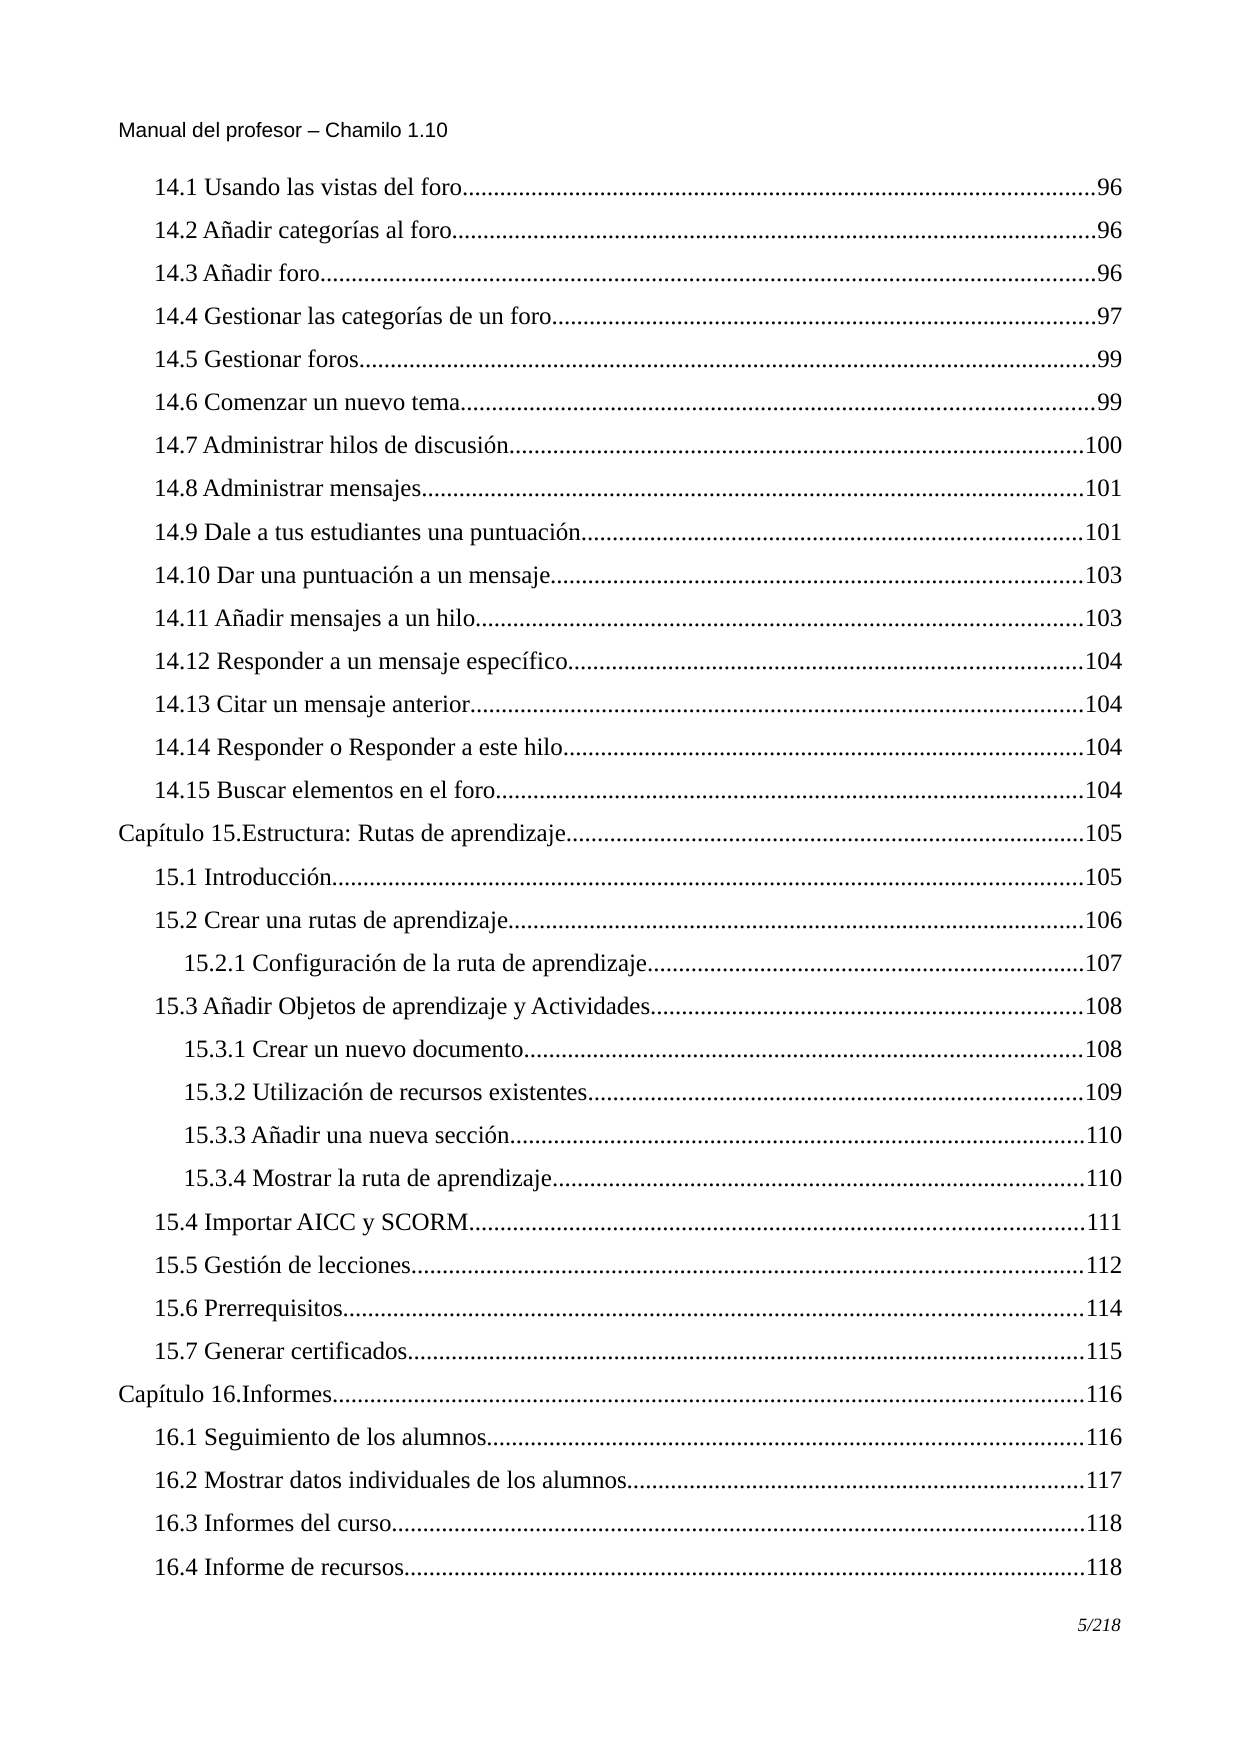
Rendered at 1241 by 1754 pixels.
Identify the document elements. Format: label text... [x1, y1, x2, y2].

text 15.4 Importar AICC y SCORM 111 [148, 1207, 1122, 1235]
text 15.1 Introducción 105 [148, 862, 1122, 890]
text 16.3 Informes del curso 118 [148, 1508, 1122, 1537]
text 15.3.1 Crear un nuevo documento 108 [177, 1034, 1122, 1063]
text 16.2 Mostrar datos individuales de los alumnos 117 [148, 1465, 1122, 1494]
text 14.9 Dale a tus estudiantes una puntuación 101 [148, 517, 1122, 545]
text 15.3.4 Mostrar la ruta de aprendizaje 110 [177, 1163, 1122, 1192]
text Capítulo 15.Estructura: Rutas de aprendizaje 105 [118, 818, 1122, 847]
text 15.3.2 Utilización de recursos existentes 109 [177, 1077, 1122, 1106]
text 14.5 Gestionar foros 99 [148, 344, 1122, 373]
text 14.12 Responder a un mensaje específico 104 [148, 646, 1122, 675]
text 14.7 Administrar hilos de discusión 100 [148, 430, 1122, 459]
text 15.3.3 Añadir una nueva sección 110 [177, 1120, 1122, 1149]
text 14.4 Gestionar las categorías de un foro 97 [148, 301, 1122, 330]
text 15.6 Prerrequisitos 114 [148, 1293, 1122, 1322]
text 15.2.1 Configuración de la ruta de aprendizaje 107 [177, 948, 1122, 977]
text 15.3 Añadir Objetos de aprendizaje y Actividades 108 [148, 991, 1122, 1020]
text 14.11 Añadir mensajes a un hilo 103 [148, 603, 1122, 632]
text 14.2 Añadir categorías al foro 96 [148, 215, 1122, 243]
text 16.1 Seguimiento de los alumnos 116 [148, 1422, 1122, 1451]
text 14.10 Dar una puntuación a un mensaje 103 [148, 560, 1122, 588]
text 15.5 Gestión de lecciones 112 [148, 1250, 1122, 1278]
text 16.4 Informe de recursos 118 [148, 1552, 1122, 1580]
text 14.1 Usando las vistas del foro 96 [148, 172, 1122, 200]
text 14.3 Añadir foro 96 [148, 258, 1122, 287]
text 14.15 Buscar elementos en el foro 104 [148, 775, 1122, 804]
text 14.13 Citar un mensaje anterior 104 [148, 689, 1122, 718]
text 14.6 Comenzar un nuevo tema 99 [148, 387, 1122, 416]
text 15.2 Crear una rutas de aprendizaje 106 [148, 905, 1122, 933]
text 14.14 Responder o Responder a este hilo 104 [148, 732, 1122, 761]
text 15.7 Generar certificados 115 [148, 1336, 1122, 1365]
text Capítulo 16.Informes 116 [118, 1379, 1122, 1408]
text 14.8 Administrar mensajes 101 [148, 473, 1122, 502]
